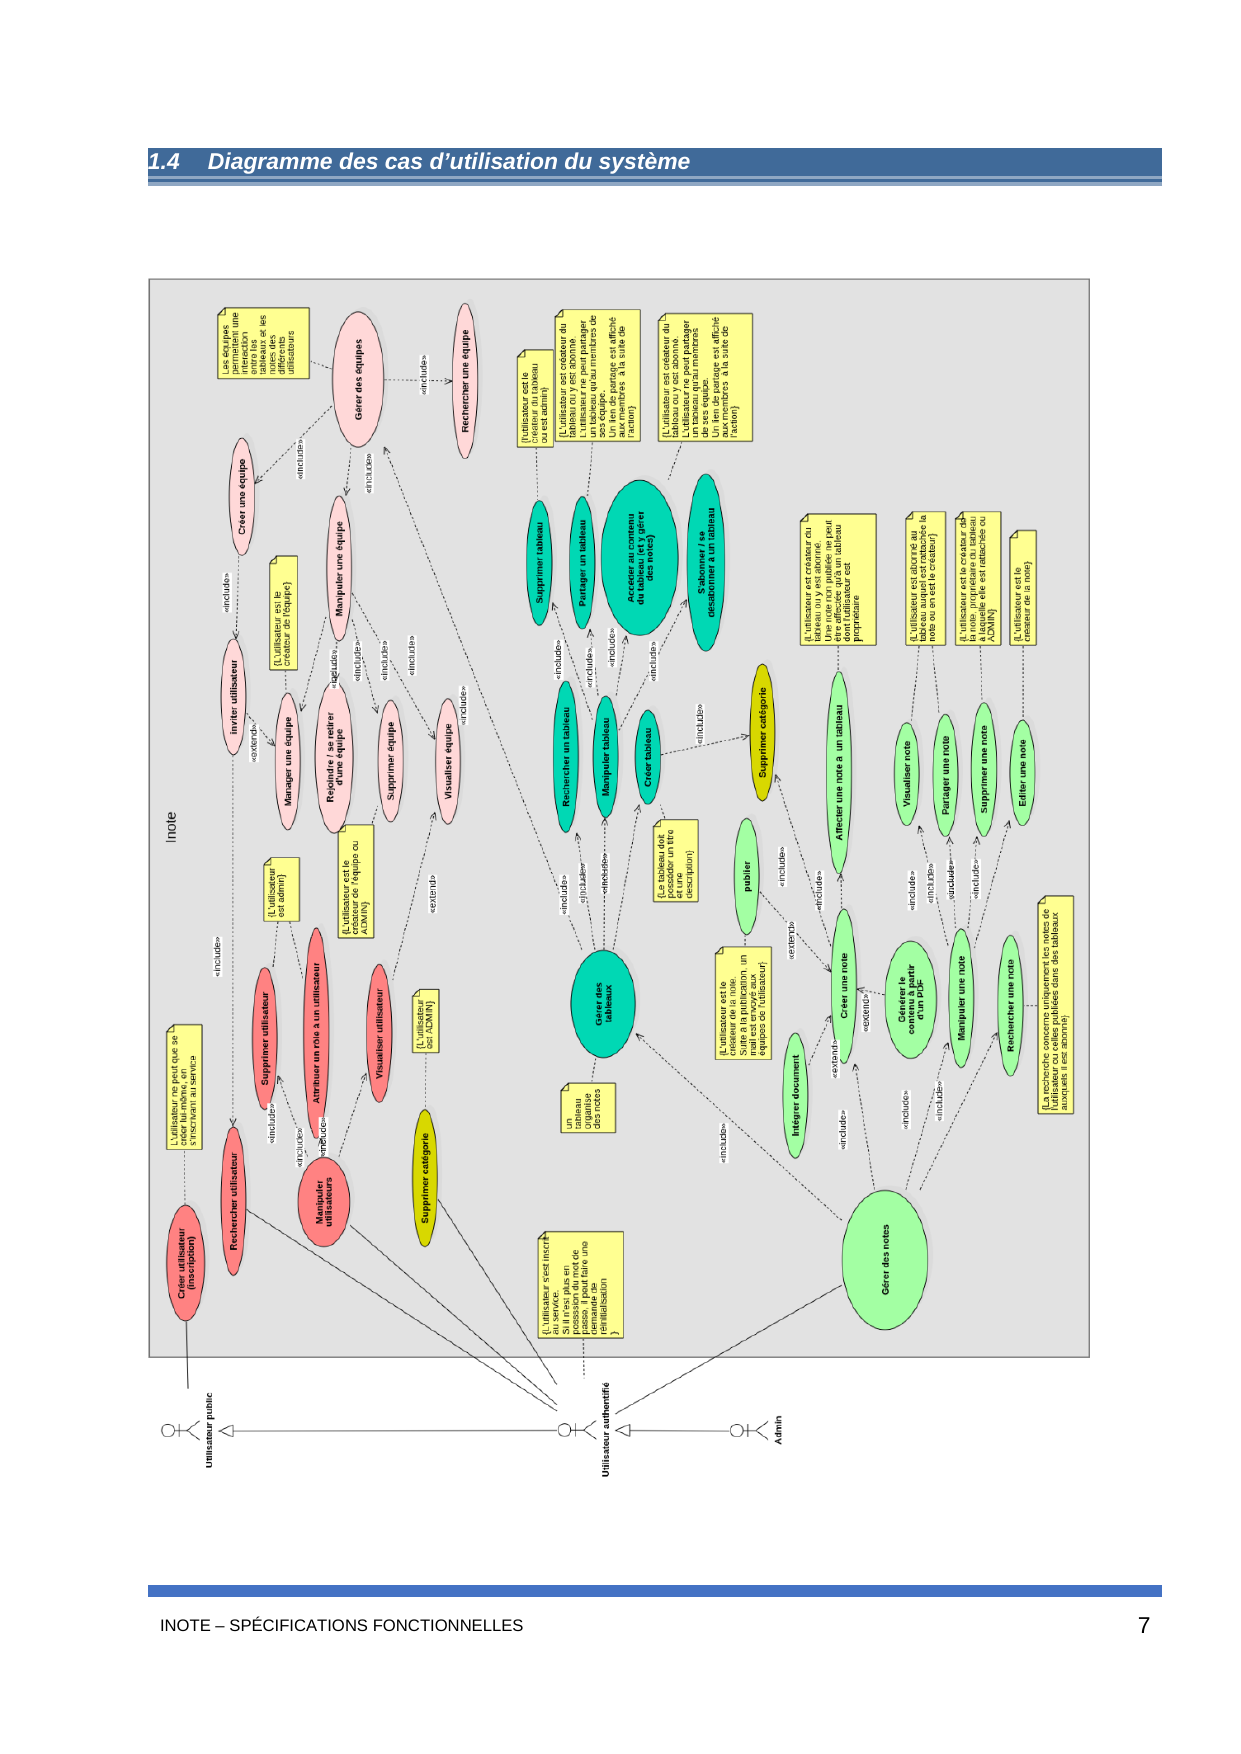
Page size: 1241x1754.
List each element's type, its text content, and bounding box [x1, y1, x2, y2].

subtitle Diagramme des cas d’utilisation du système [148, 148, 1162, 176]
picture [137, 254, 1103, 305]
